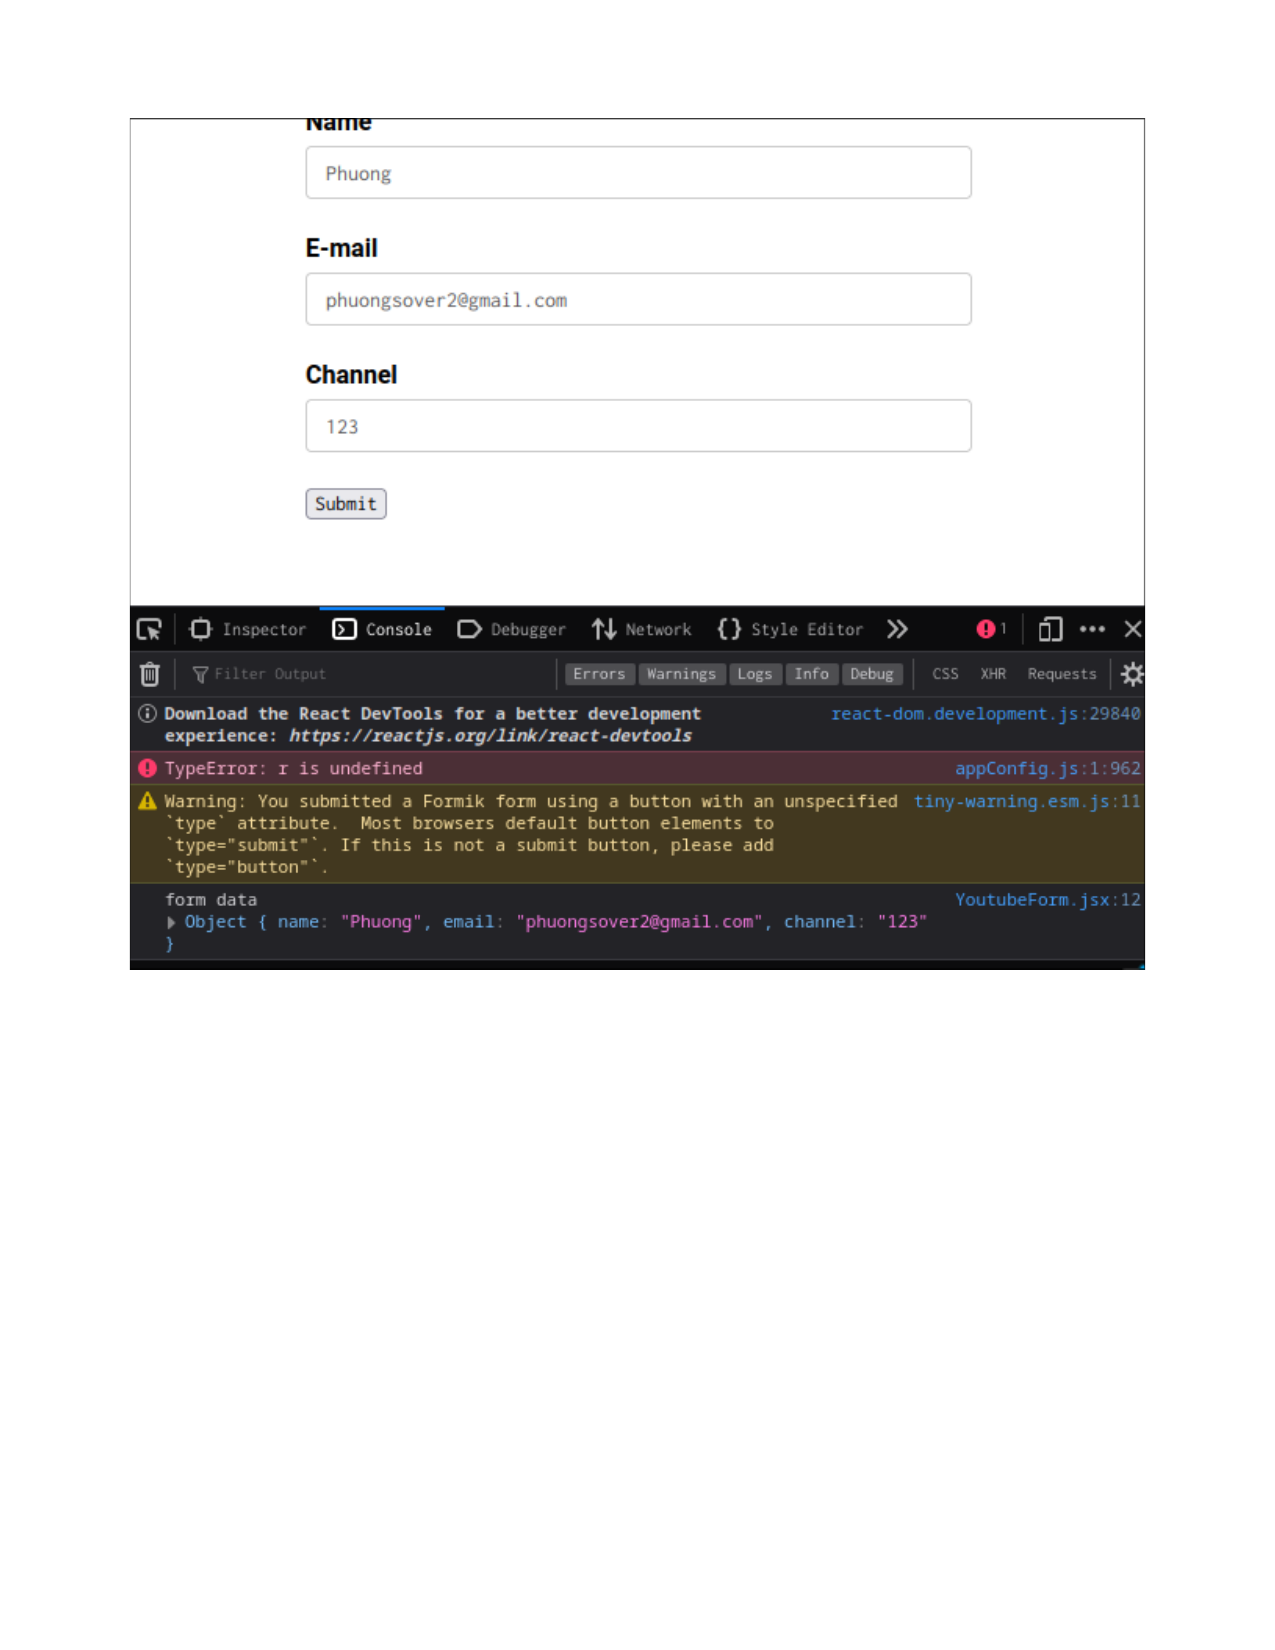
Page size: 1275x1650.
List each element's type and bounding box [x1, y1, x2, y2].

picture [129, 118, 1146, 970]
